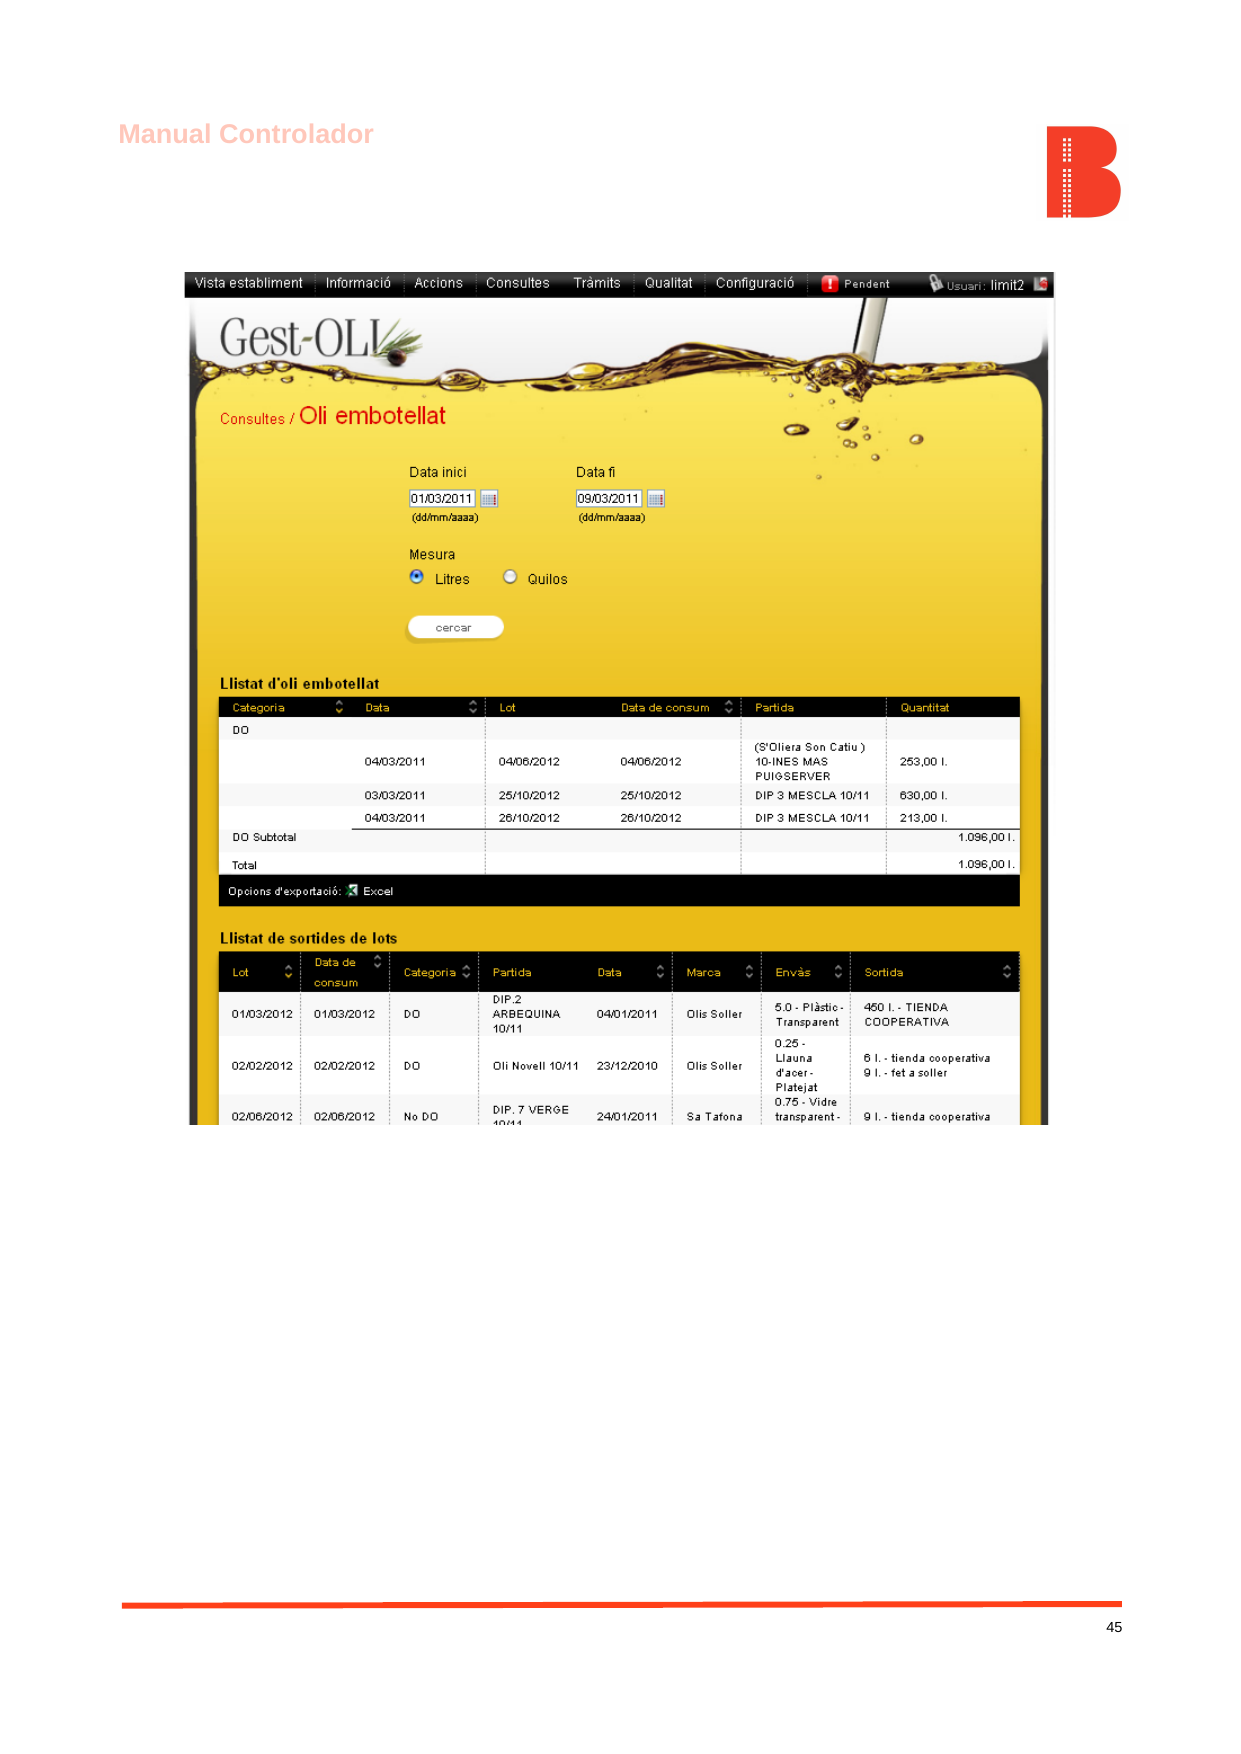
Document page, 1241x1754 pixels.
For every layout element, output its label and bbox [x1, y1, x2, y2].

picture [184, 272, 1056, 1125]
picture [1036, 124, 1130, 221]
